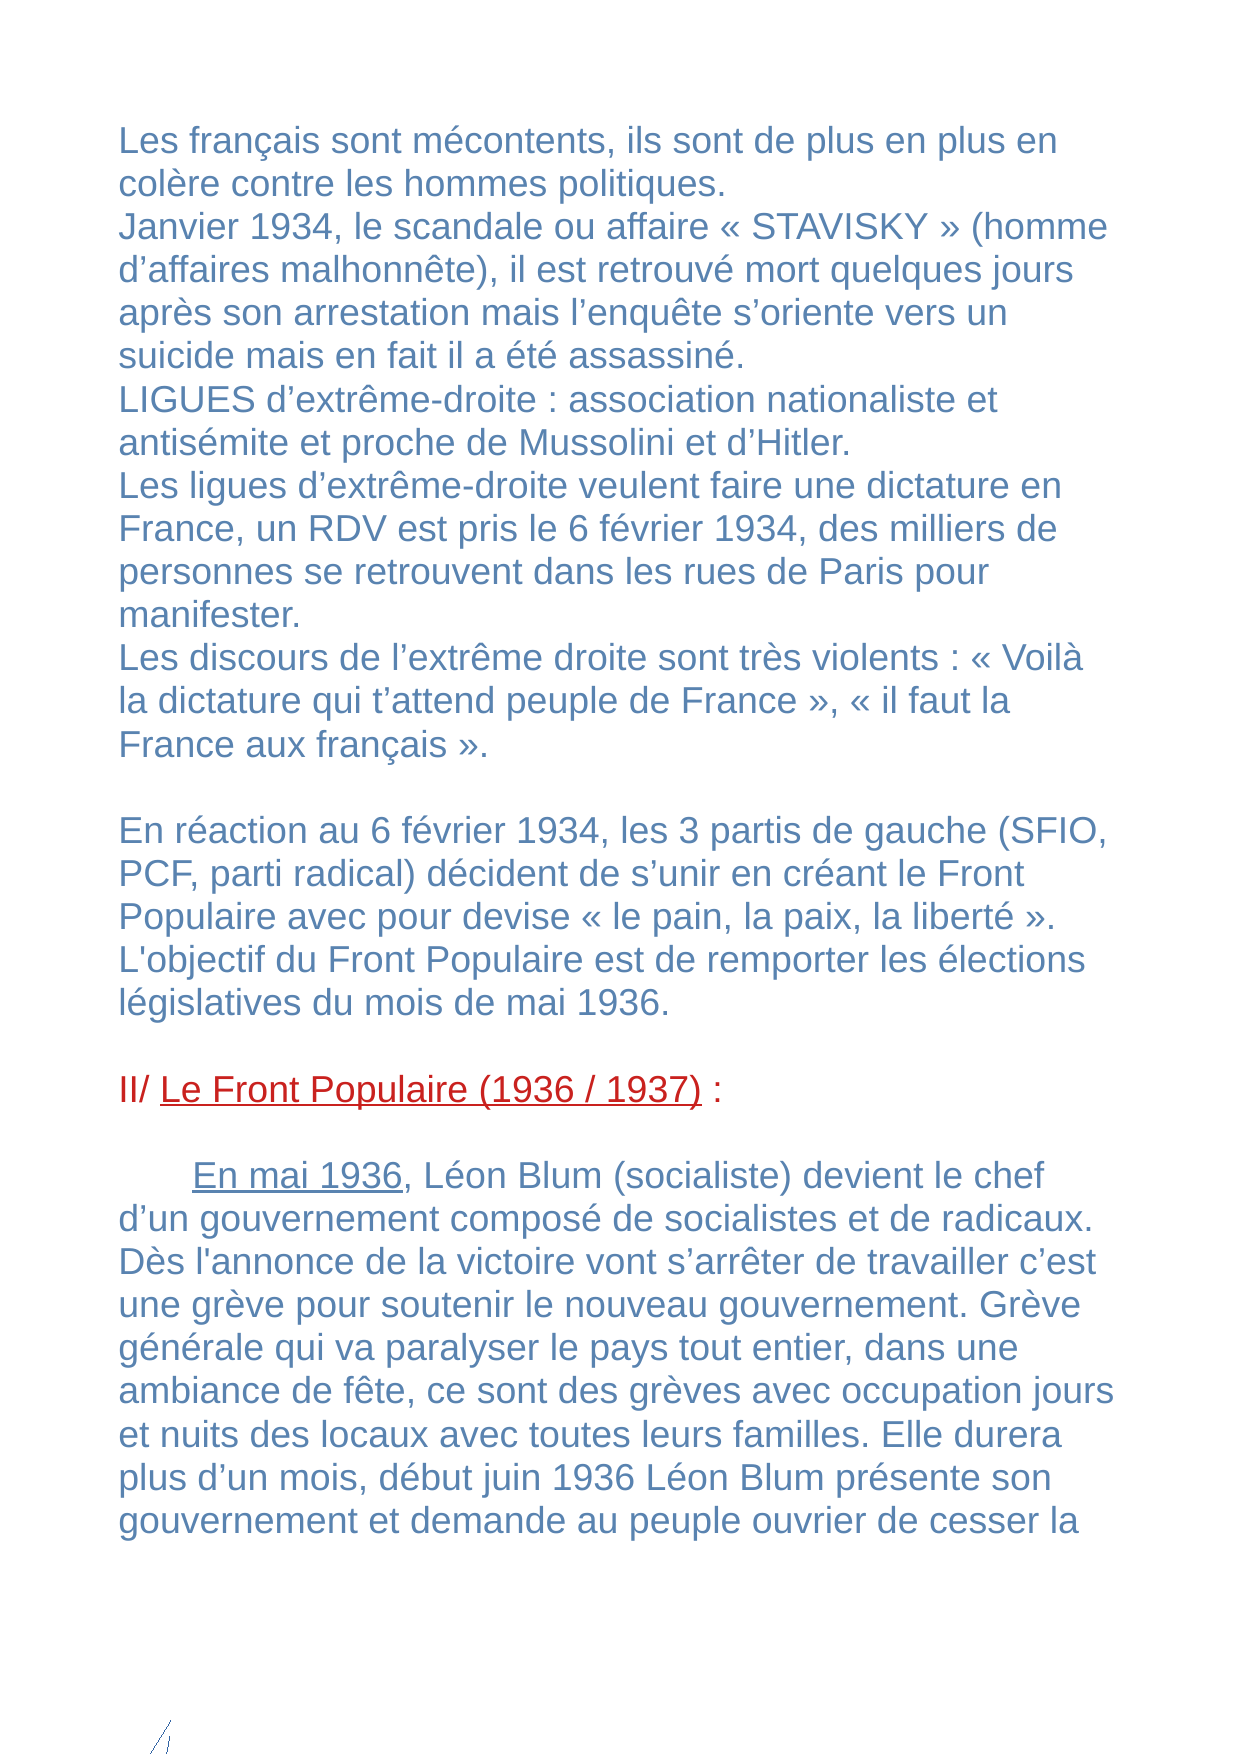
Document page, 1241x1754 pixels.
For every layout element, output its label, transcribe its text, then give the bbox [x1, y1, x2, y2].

text LIGUES d’extrême-droite : association nationaliste et antisémite et proche de Mussolini et d’Hitler. [118, 377, 1122, 463]
text Dès l'annonce de la victoire vont s’arrêter de travailler c’est une grève pour soutenir le nouveau gouvernement. Grève générale qui va paralyser le pays tout entier, dans une ambiance de fête, ce sont des grèves avec occupation jours et nuits des locaux avec toutes leurs familles. Elle durera plus d’un mois, début juin 1936 Léon Blum présente son gouvernement et demande au peuple ouvrier de cesser la [118, 1239, 1122, 1541]
text En mai 1936, Léon Blum (socialiste) devient le chef d’un gouvernement composé de socialistes et de radicaux. [118, 1153, 1122, 1239]
text Les français sont mécontents, ils sont de plus en plus en colère contre les hommes politiques. [118, 118, 1122, 204]
text II/ Le Front Populaire (1936 / 1937) : [118, 1067, 1122, 1110]
text Les ligues d’extrême-droite veulent faire une dictature en France, un RDV est pris le 6 février 1934, des milliers de personnes se retrouvent dans les rues de Paris pour manifester. [118, 463, 1122, 636]
text En réaction au 6 février 1934, les 3 partis de gauche (SFIO, PCF, parti radical) décident de s’unir en créant le Front Populaire avec pour devise « le pain, la paix, la liberté ». [118, 808, 1122, 937]
text Janvier 1934, le scandale ou affaire « STAVISKY » (homme d’affaires malhonnête), il est retrouvé mort quelques jours après son arrestation mais l’enquête s’oriente vers un suicide mais en fait il a été assassiné. [118, 204, 1122, 377]
text L'objectif du Front Populaire est de remporter les élections législatives du mois de mai 1936. [118, 937, 1122, 1024]
text Les discours de l’extrême droite sont très violents : « Voilà la dictature qui t’attend peuple de France », « il faut la France aux français ». [118, 636, 1122, 765]
